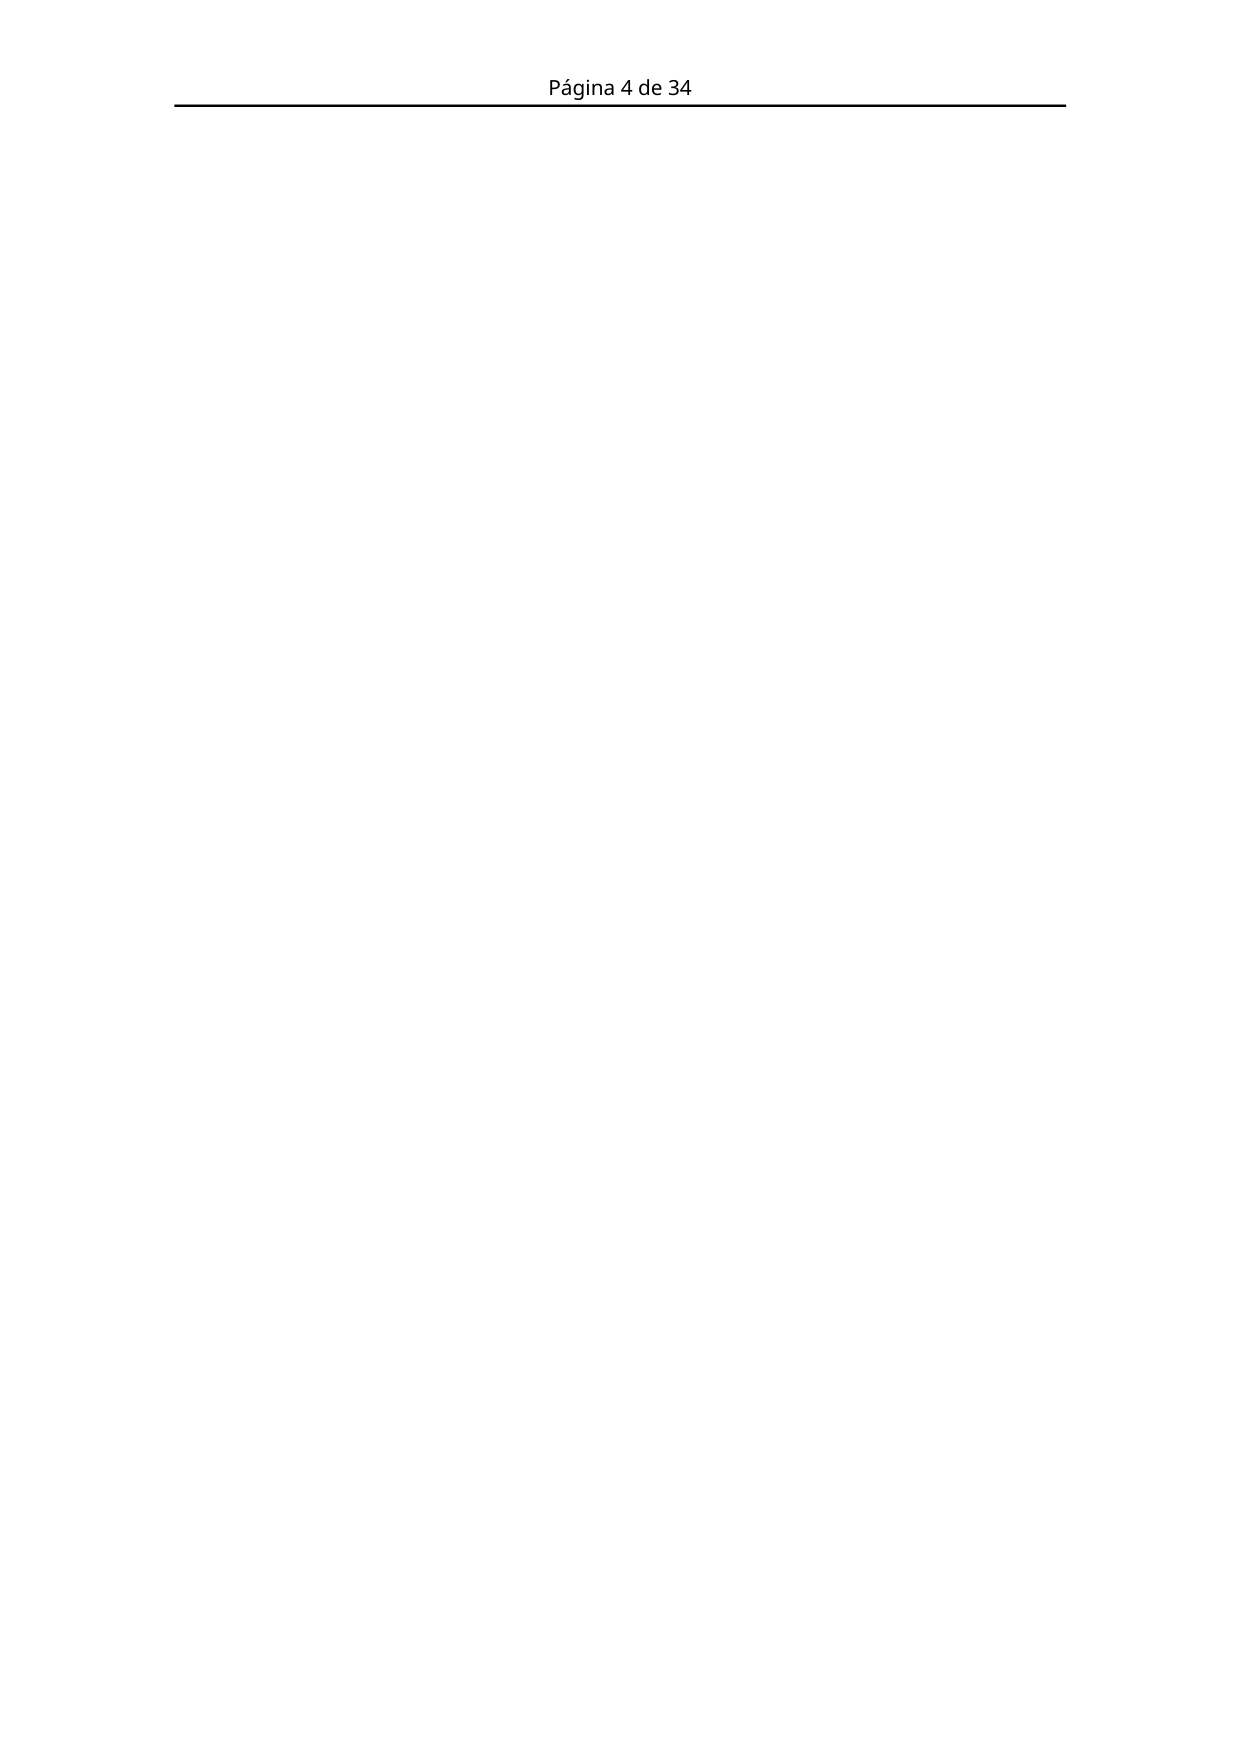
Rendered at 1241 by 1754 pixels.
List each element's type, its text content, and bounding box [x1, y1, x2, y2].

text Página 4 de 34 [150, 73, 1089, 102]
